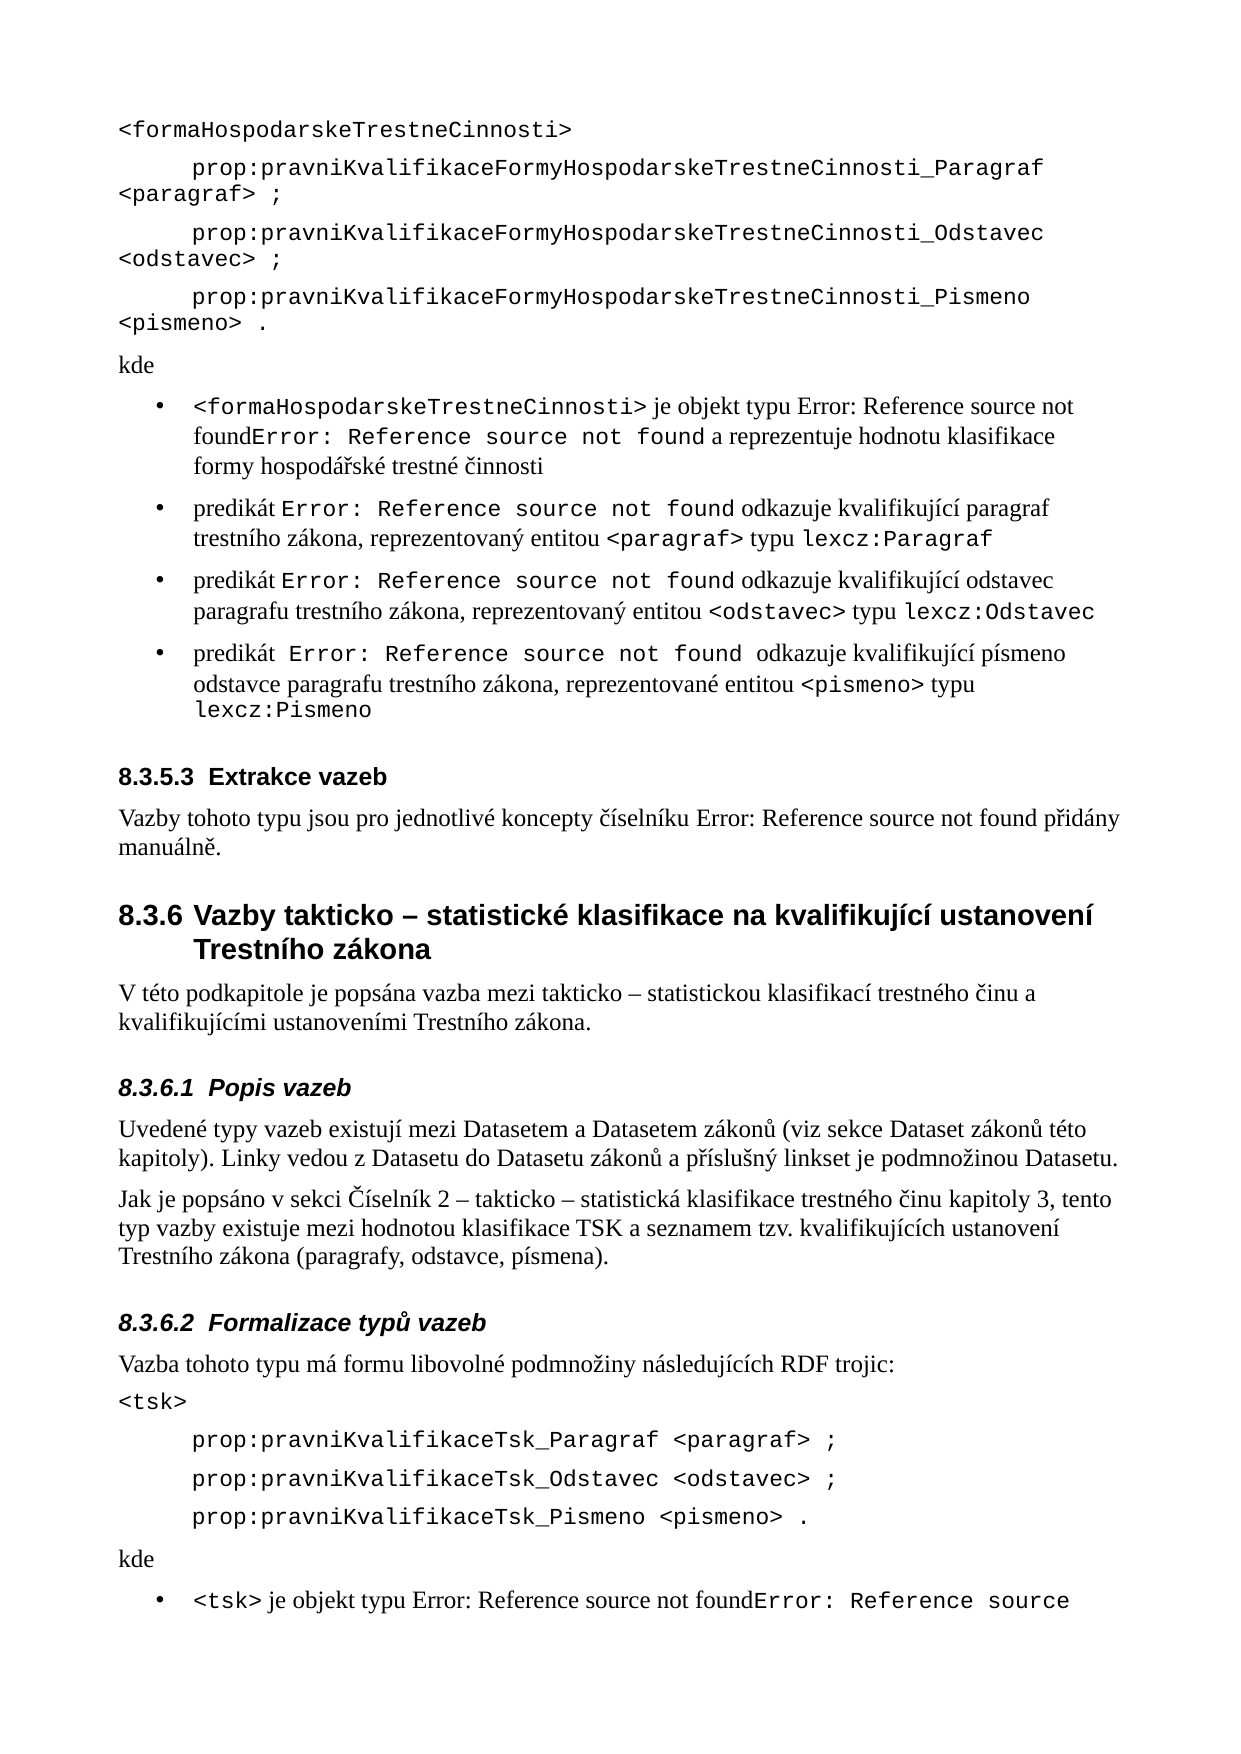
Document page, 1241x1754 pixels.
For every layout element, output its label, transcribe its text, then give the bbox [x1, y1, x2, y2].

subtitle Extrakce vazeb [118, 762, 1122, 791]
list <formaHospodarskeTrestneCinnosti> je objekt typu Chyba: zdroj odkazu nenalezenChyba: zdroj odkazu nenalezen a reprezentuje hodnotu klasifikace formy hospodářské trestné činnosti [156, 391, 1122, 480]
text prop:pravniKvalifikaceTsk_Paragraf <paragraf> ; [118, 1428, 1122, 1454]
text kde [118, 1544, 1122, 1572]
list predikát Chyba: zdroj odkazu nenalezen odkazuje kvalifikující odstavec paragrafu trestního zákona, reprezentovaný entitou <odstavec> typu lexcz:Odstavec [156, 566, 1122, 626]
text prop:pravniKvalifikaceTsk_Odstavec <odstavec> ; [118, 1467, 1122, 1493]
subtitle Vazby takticko – statistické klasifikace na kvalifikující ustanovení Trestního zákona [118, 898, 1122, 965]
text Jak je popsáno v sekci Číselník 2 – takticko – statistická klasifikace trestného činu kapitoly 3, tento typ vazby existuje mezi hodnotou klasifikace TSK a seznamem tzv. kvalifikujících ustanovení Trestního zákona (paragrafy, odstavce, písmena). [118, 1184, 1122, 1270]
text Vazba tohoto typu má formu libovolné podmnožiny následujících RDF trojic: [118, 1349, 1122, 1377]
text V této podkapitole je popsána vazba mezi takticko – statistickou klasifikací trestného činu a kvalifikujícími ustanoveními Trestního zákona. [118, 978, 1122, 1035]
text prop:pravniKvalifikaceFormyHospodarskeTrestneCinnosti_Pismeno <pismeno> . [118, 285, 1122, 337]
list predikát Chyba: zdroj odkazu nenalezen odkazuje kvalifikující písmeno odstavce paragrafu trestního zákona, reprezentované entitou <pismeno> typu lexcz:Pismeno [156, 638, 1122, 725]
text prop:pravniKvalifikaceFormyHospodarskeTrestneCinnosti_Paragraf <paragraf> ; [118, 157, 1122, 208]
subtitle Popis vazeb [118, 1073, 1122, 1101]
subtitle Formalizace typů vazeb [118, 1308, 1122, 1336]
text <formaHospodarskeTrestneCinnosti> [118, 118, 1122, 144]
text Vazby tohoto typu jsou pro jednotlivé koncepty číselníku Chyba: zdroj odkazu nenalezen přidány manuálně. [118, 803, 1122, 861]
list predikát Chyba: zdroj odkazu nenalezen odkazuje kvalifikující paragraf trestního zákona, reprezentovaný entitou <paragraf> typu lexcz:Paragraf [156, 493, 1122, 553]
text prop:pravniKvalifikaceFormyHospodarskeTrestneCinnosti_Odstavec <odstavec> ; [118, 221, 1122, 273]
text prop:pravniKvalifikaceTsk_Pismeno <pismeno> . [118, 1505, 1122, 1531]
list <tsk> je objekt typu Chyba: zdroj odkazu nenalezenChyba: zdroj odkazu nenalezen a reprezentuje hodnotu takticko – statistické klasifikace trestné činnosti [156, 1585, 1122, 1615]
text <tsk> [118, 1390, 1122, 1416]
text Uvedené typy vazeb existují mezi Datasetem a Datasetem zákonů (viz sekce Dataset zákonů této kapitoly). Linky vedou z Datasetu do Datasetu zákonů a příslušný linkset je podmnožinou Datasetu. [118, 1114, 1122, 1171]
text kde [118, 350, 1122, 378]
